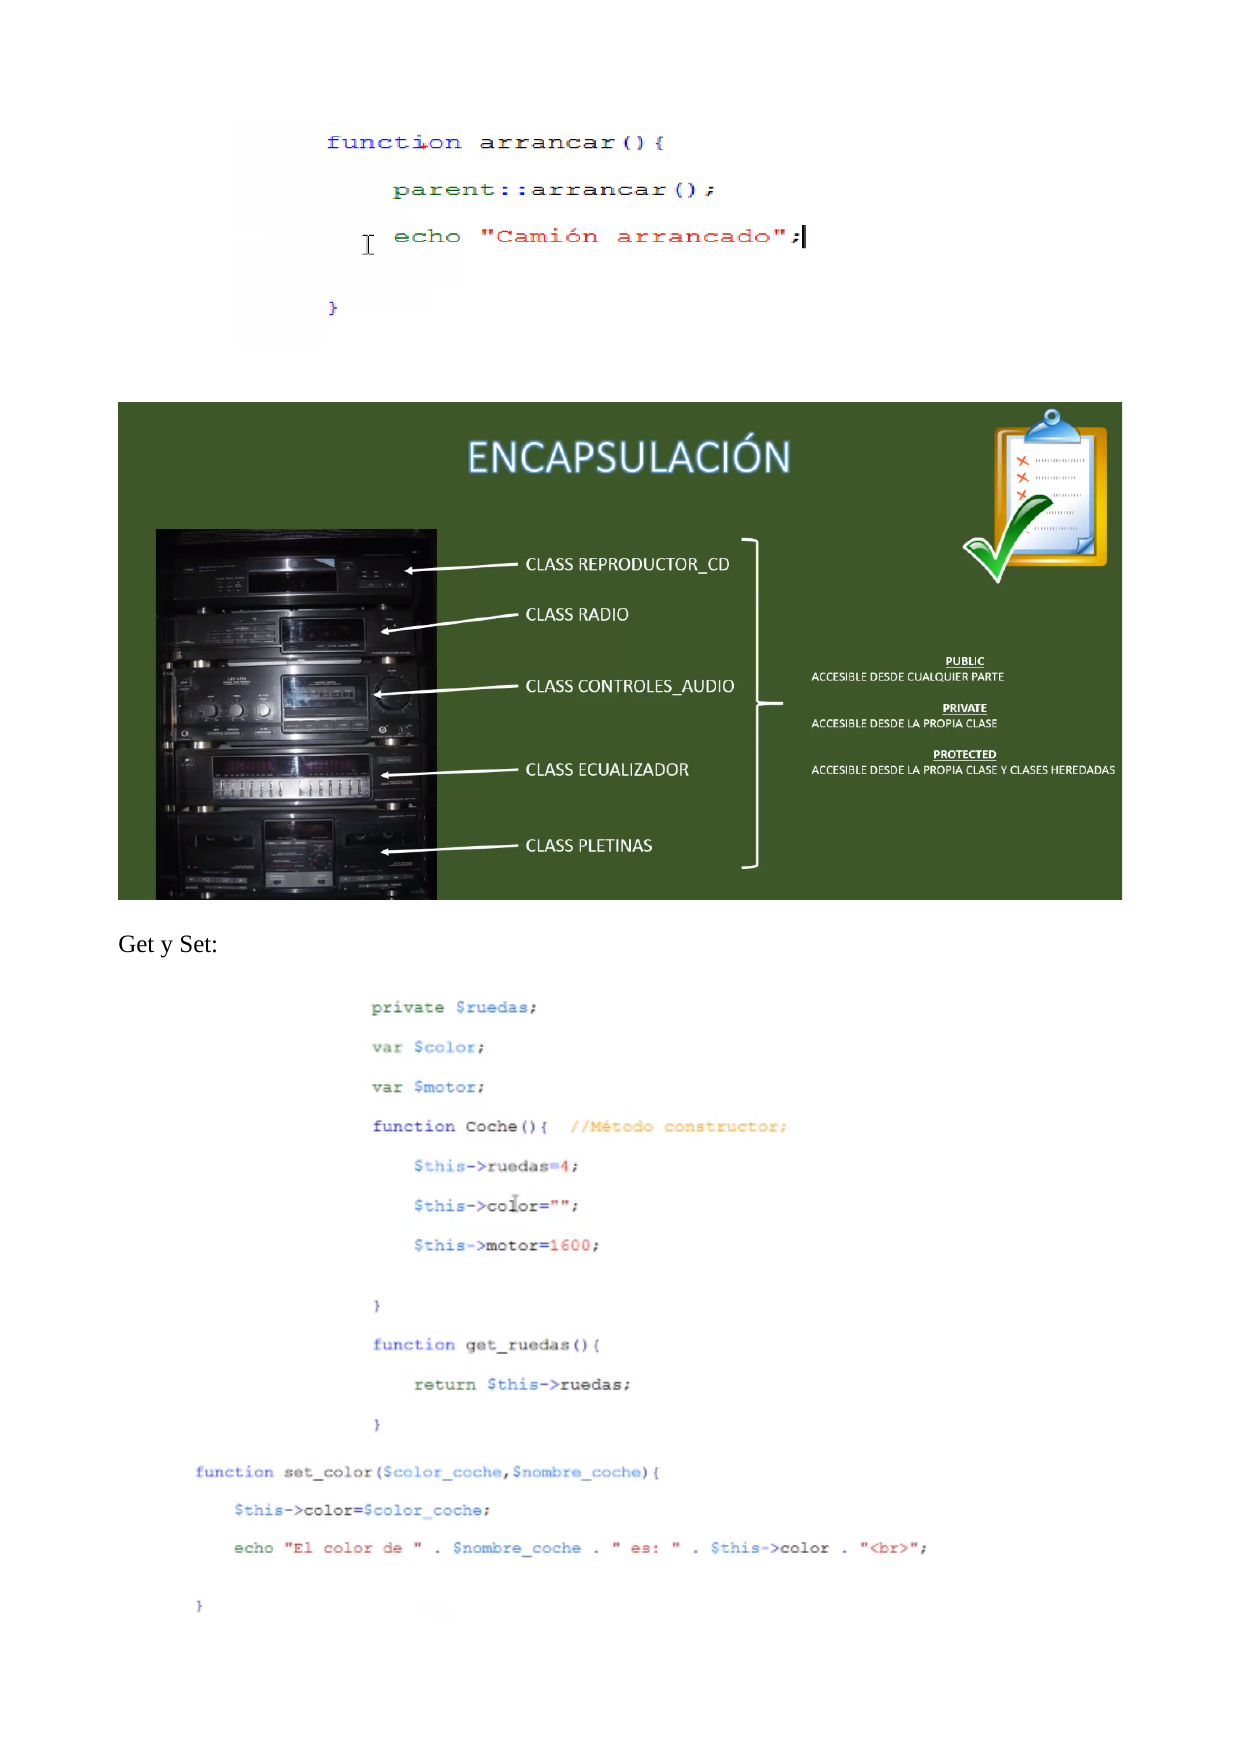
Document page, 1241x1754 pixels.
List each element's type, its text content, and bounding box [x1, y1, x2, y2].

picture [142, 1455, 1147, 1628]
picture [233, 123, 940, 346]
picture [118, 402, 1123, 900]
picture [309, 986, 932, 1448]
text Get y Set: [118, 929, 1122, 957]
